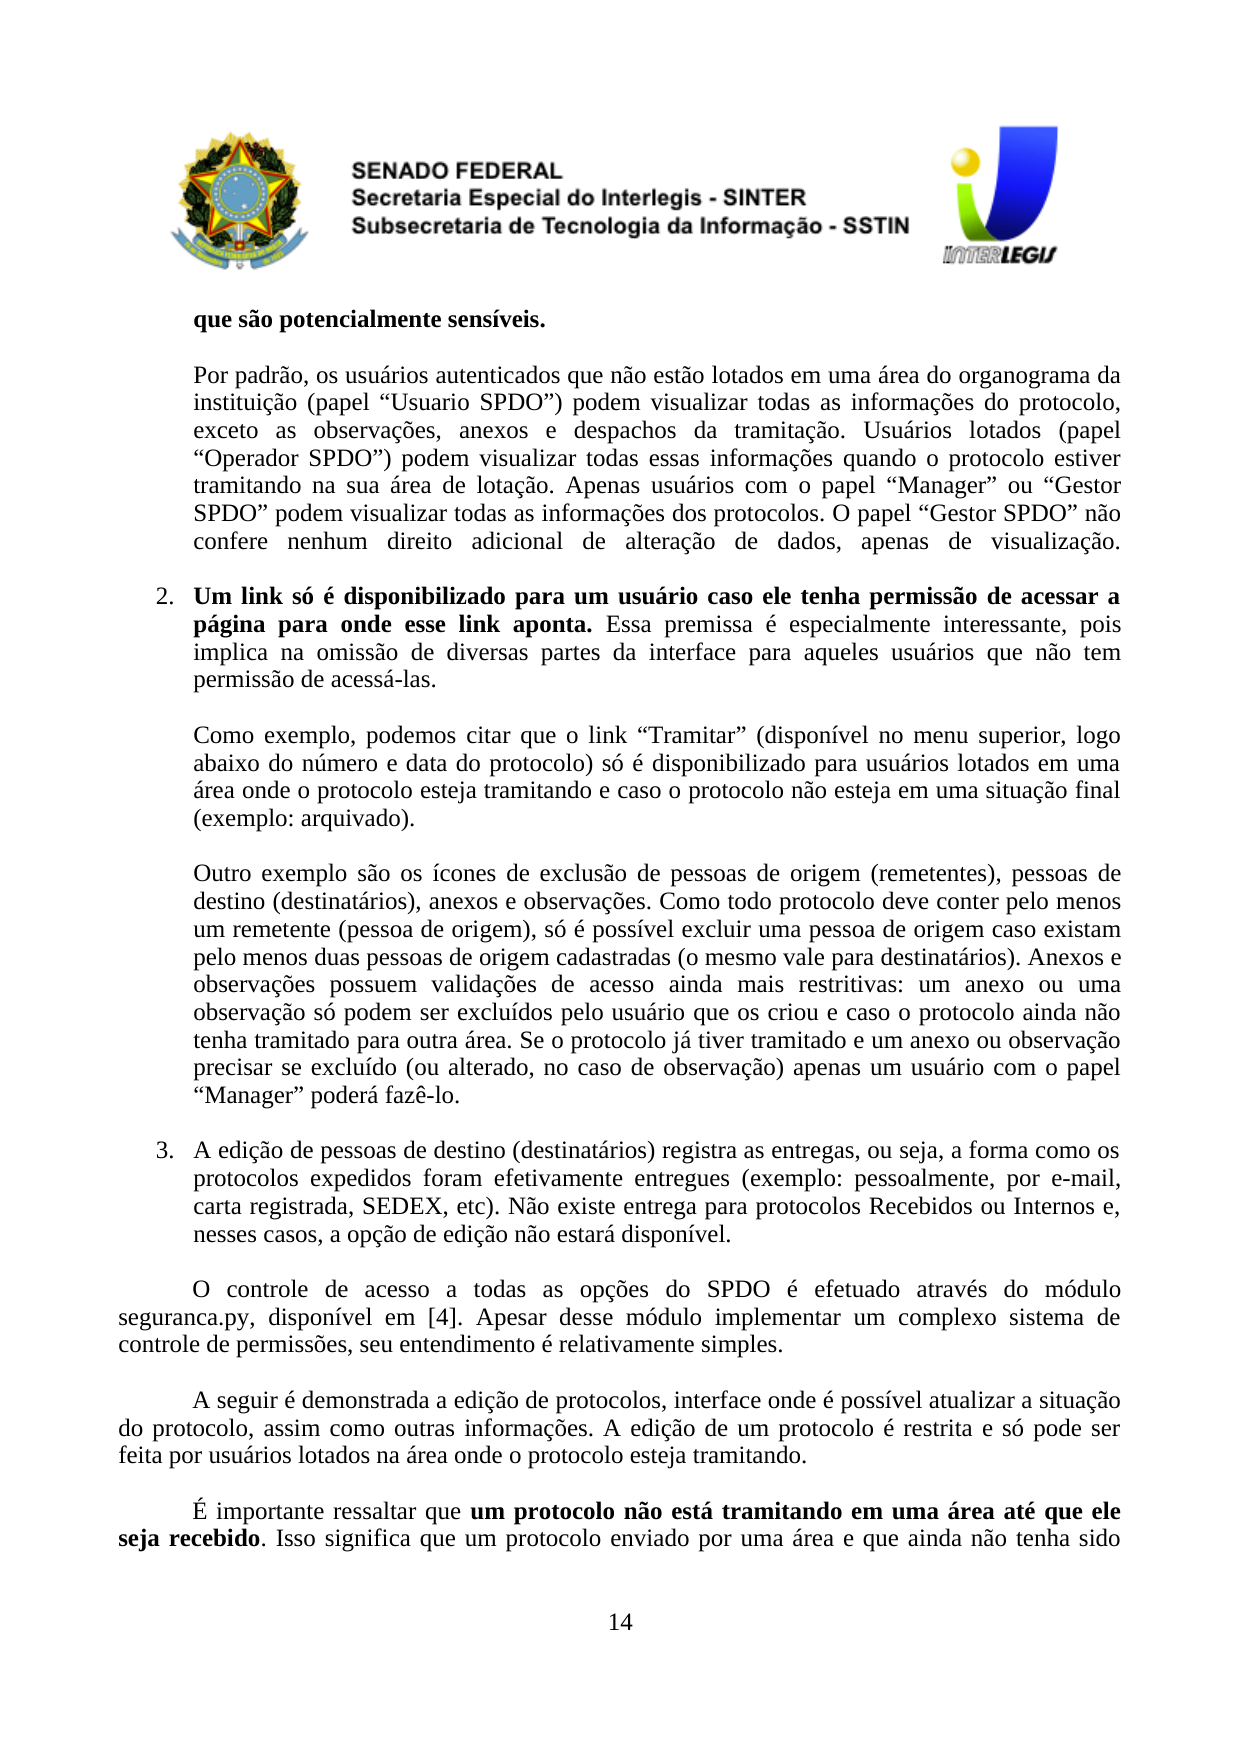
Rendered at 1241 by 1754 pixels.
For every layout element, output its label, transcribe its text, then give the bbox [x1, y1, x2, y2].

text É importante ressaltar que um protocolo não está tramitando em uma área até que ele seja recebido. Isso significa que um protocolo enviado por uma área e que ainda não tenha sido [118, 1497, 1122, 1552]
list Outro exemplo são os ícones de exclusão de pessoas de origem (remetentes), pessoas de destino (destinatários), anexos e observações. Como todo protocolo deve conter pelo menos um remetente (pessoa de origem), só é possível excluir uma pessoa de origem caso existam pelo menos duas pessoas de origem cadastradas (o mesmo vale para destinatários). Anexos e observações possuem validações de acesso ainda mais restritivas: um anexo ou uma observação só podem ser excluídos pelo usuário que os criou e caso o protocolo ainda não tenha tramitado para outra área. Se o protocolo já tiver tramitado e um anexo ou observação precisar se excluído (ou alterado, no caso de observação) apenas um usuário com o papel “Manager” poderá fazê-lo. [156, 832, 1122, 1109]
text O controle de acesso a todas as opções do SPDO é efetuado através do módulo seguranca.py, disponível em [4]. Apesar desse módulo implementar um complexo sistema de controle de permissões, seu entendimento é relativamente simples. [118, 1275, 1122, 1358]
list Um link só é disponibilizado para um usuário caso ele tenha permissão de acessar a página para onde esse link aponta. Essa premissa é especialmente interessante, pois implica na omissão de diversas partes da interface para aqueles usuários que não tem permissão de acessá-las. [156, 582, 1122, 693]
list Como exemplo, podemos citar que o link “Tramitar” (disponível no menu superior, logo abaixo do número e data do protocolo) só é disponibilizado para usuários lotados em uma área onde o protocolo esteja tramitando e caso o protocolo não esteja em uma situação final (exemplo: arquivado). [156, 693, 1122, 832]
picture [163, 118, 1078, 276]
list que são potencialmente sensíveis. [156, 305, 1122, 333]
text A seguir é demonstrada a edição de protocolos, interface onde é possível atualizar a situação do protocolo, assim como outras informações. A edição de um protocolo é restrita e só pode ser feita por usuários lotados na área onde o protocolo esteja tramitando. [118, 1386, 1122, 1469]
list A edição de pessoas de destino (destinatários) registra as entregas, ou seja, a forma como os protocolos expedidos foram efetivamente entregues (exemplo: pessoalmente, por e-mail, carta registrada, SEDEX, etc). Não existe entrega para protocolos Recebidos ou Internos e, nesses casos, a opção de edição não estará disponível. [156, 1137, 1122, 1247]
list Por padrão, os usuários autenticados que não estão lotados em uma área do organograma da instituição (papel “Usuario SPDO”) podem visualizar todas as informações do protocolo, exceto as observações, anexos e despachos da tramitação. Usuários lotados (papel “Operador SPDO”) podem visualizar todas essas informações quando o protocolo estiver tramitando na sua área de lotação. Apenas usuários com o papel “Manager” ou “Gestor SPDO” podem visualizar todas as informações dos protocolos. O papel “Gestor SPDO” não confere nenhum direito adicional de alteração de dados, apenas de visualização. [156, 333, 1122, 582]
